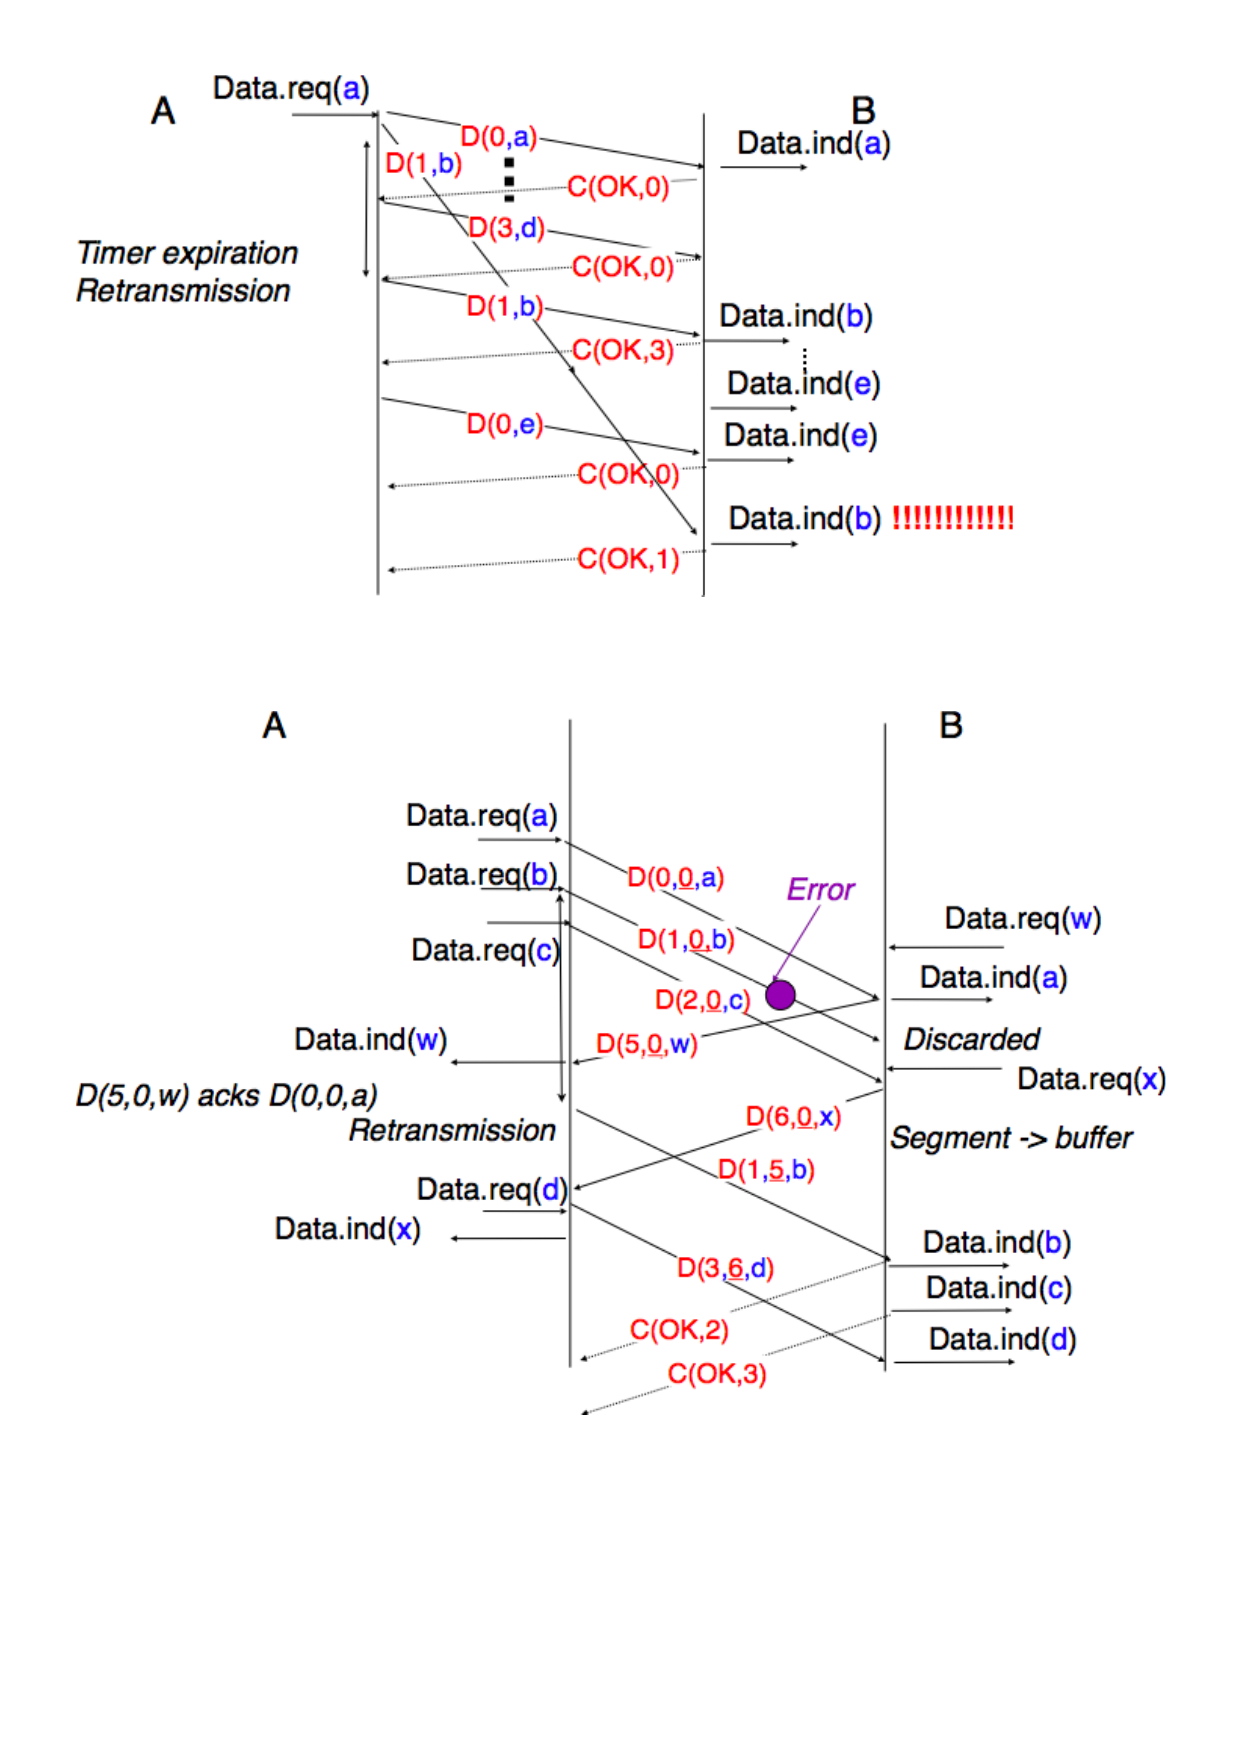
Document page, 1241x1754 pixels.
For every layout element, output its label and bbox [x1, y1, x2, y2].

picture [75, 75, 1013, 597]
picture [75, 711, 1166, 1415]
